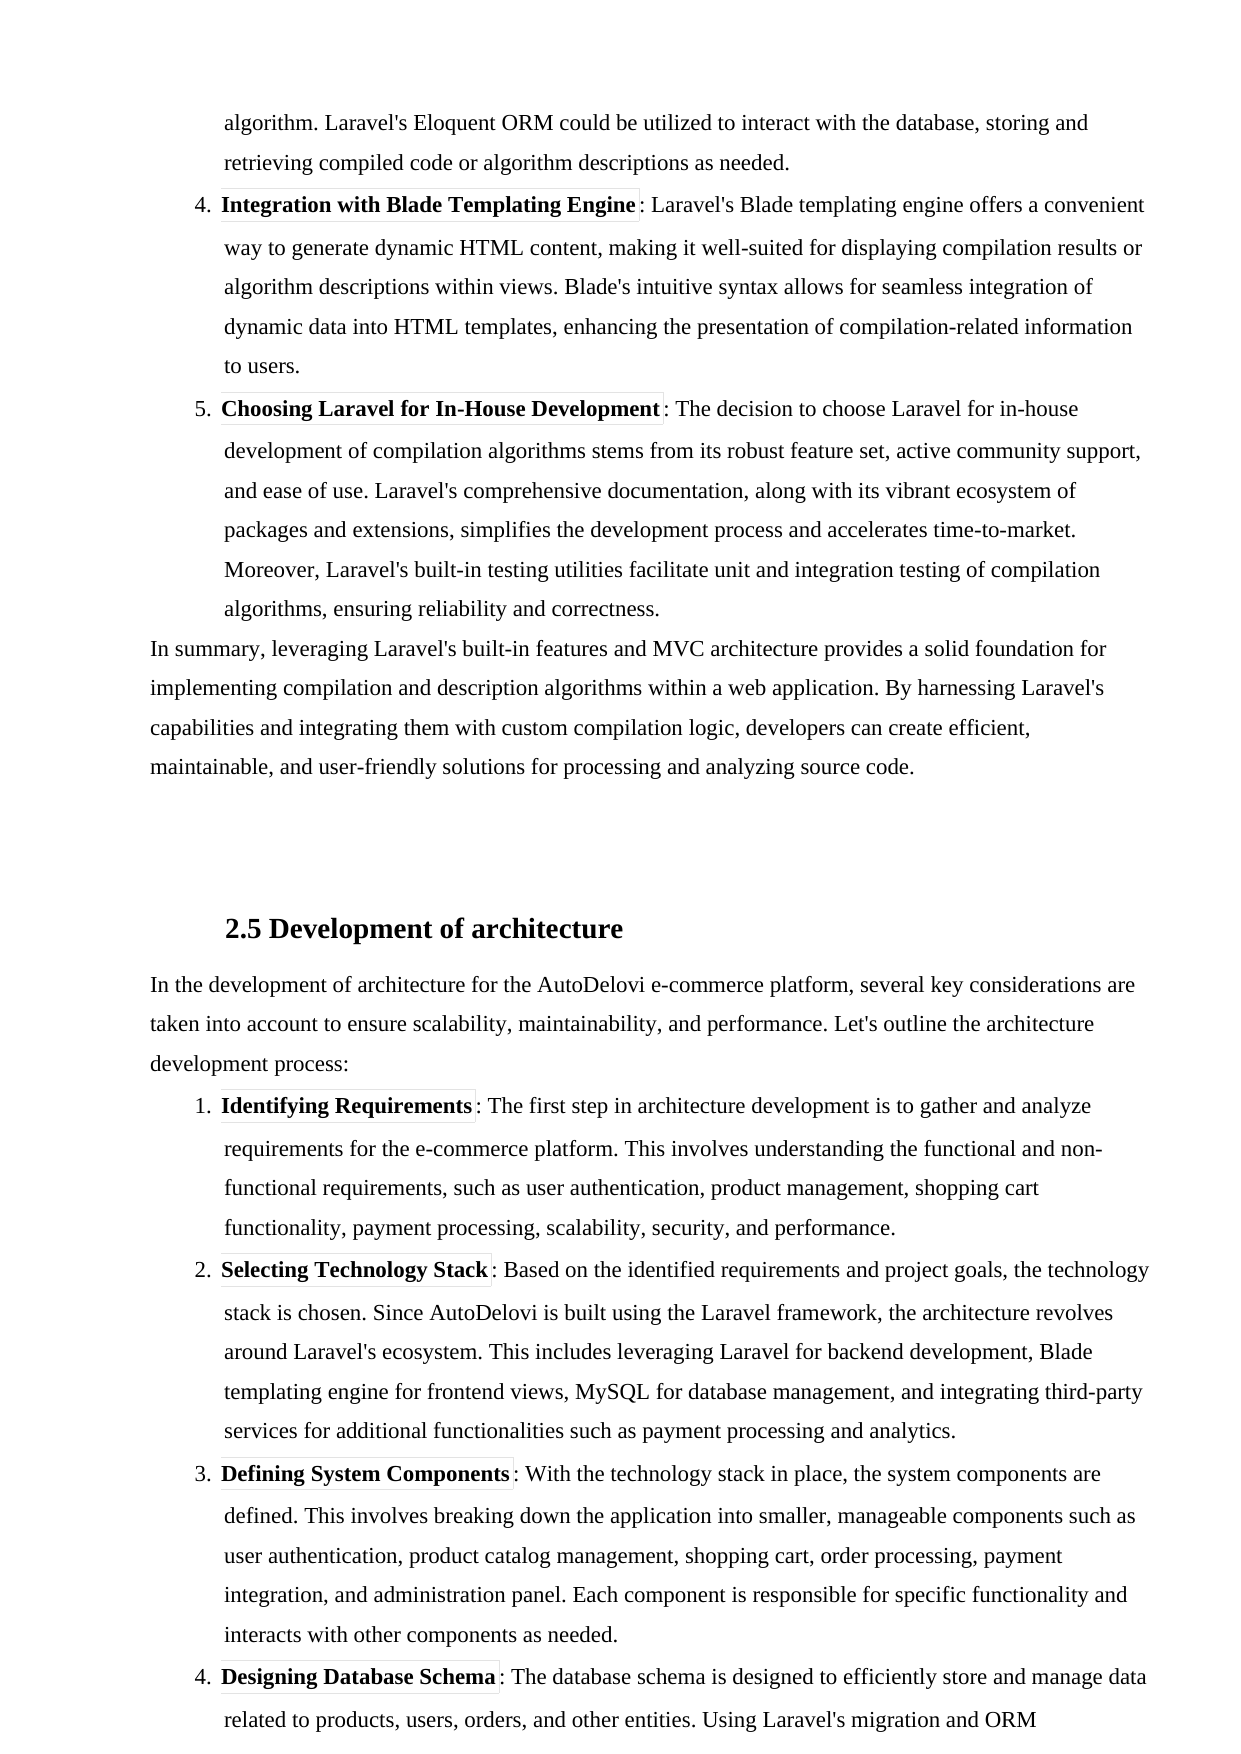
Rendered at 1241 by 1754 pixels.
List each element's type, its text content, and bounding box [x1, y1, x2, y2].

list Designing Database Schema: The database schema is designed to efficiently store and manage data related to products, users, orders, and other entities. Using Laravel's migration and ORM [194, 1660, 1152, 1732]
text In summary, leveraging Laravel's built-in features and MVC architecture provides a solid foundation for implementing compilation and description algorithms within a web application. By harnessing Laravel's capabilities and integrating them with custom compilation logic, developers can create efficient, maintainable, and user-friendly solutions for processing and analyzing source code. [150, 635, 1152, 779]
text In the development of architecture for the AutoDelovi e-commerce platform, several key considerations are taken into account to ensure scalability, maintainability, and performance. Let's outline the architecture development process: [150, 971, 1152, 1076]
list Integration with Blade Templating Engine: Laravel's Blade templating engine offers a convenient way to generate dynamic HTML content, making it well-suited for displaying compilation results or algorithm descriptions within views. Blade's intuitive syntax allows for seamless integration of dynamic data into HTML templates, enhancing the presentation of compilation-related information to users. [194, 188, 1152, 379]
list Defining System Components: With the technology stack in place, the system components are defined. This involves breaking down the application into smaller, manageable components such as user authentication, product catalog management, shopping cart, order processing, payment integration, and administration panel. Each component is responsible for specific functionality and interacts with other components as needed. [194, 1457, 1152, 1647]
list Selecting Technology Stack: Based on the identified requirements and project goals, the technology stack is chosen. Since AutoDelovi is built using the Laravel framework, the architecture revolves around Laravel's ecosystem. This includes leveraging Laravel for backend development, Blade templating engine for frontend views, MySQL for database management, and integrating third-party services for additional functionalities such as payment processing and analytics. [194, 1253, 1152, 1444]
list algorithm. Laravel's Eloquent ORM could be utilized to interact with the database, storing and retrieving compiled code or algorithm descriptions as needed. [194, 109, 1152, 175]
list Choosing Laravel for In-House Development: The decision to choose Laravel for in-house development of compilation algorithms stems from its robust feature set, active community support, and ease of use. Laravel's comprehensive documentation, along with its vibrant ecosystem of packages and extensions, simplifies the development process and accelerates time-to-market. Moreover, Laravel's built-in testing utilities facilitate unit and integration testing of compilation algorithms, ensuring reliability and correctness. [194, 392, 1152, 622]
text 2.5 Development of architecture [225, 911, 1179, 944]
list Identifying Requirements: The first step in architecture development is to gather and analyze requirements for the e-commerce platform. This involves understanding the functional and non-functional requirements, such as user authentication, product management, shopping cart functionality, payment processing, scalability, security, and performance. [194, 1089, 1152, 1240]
